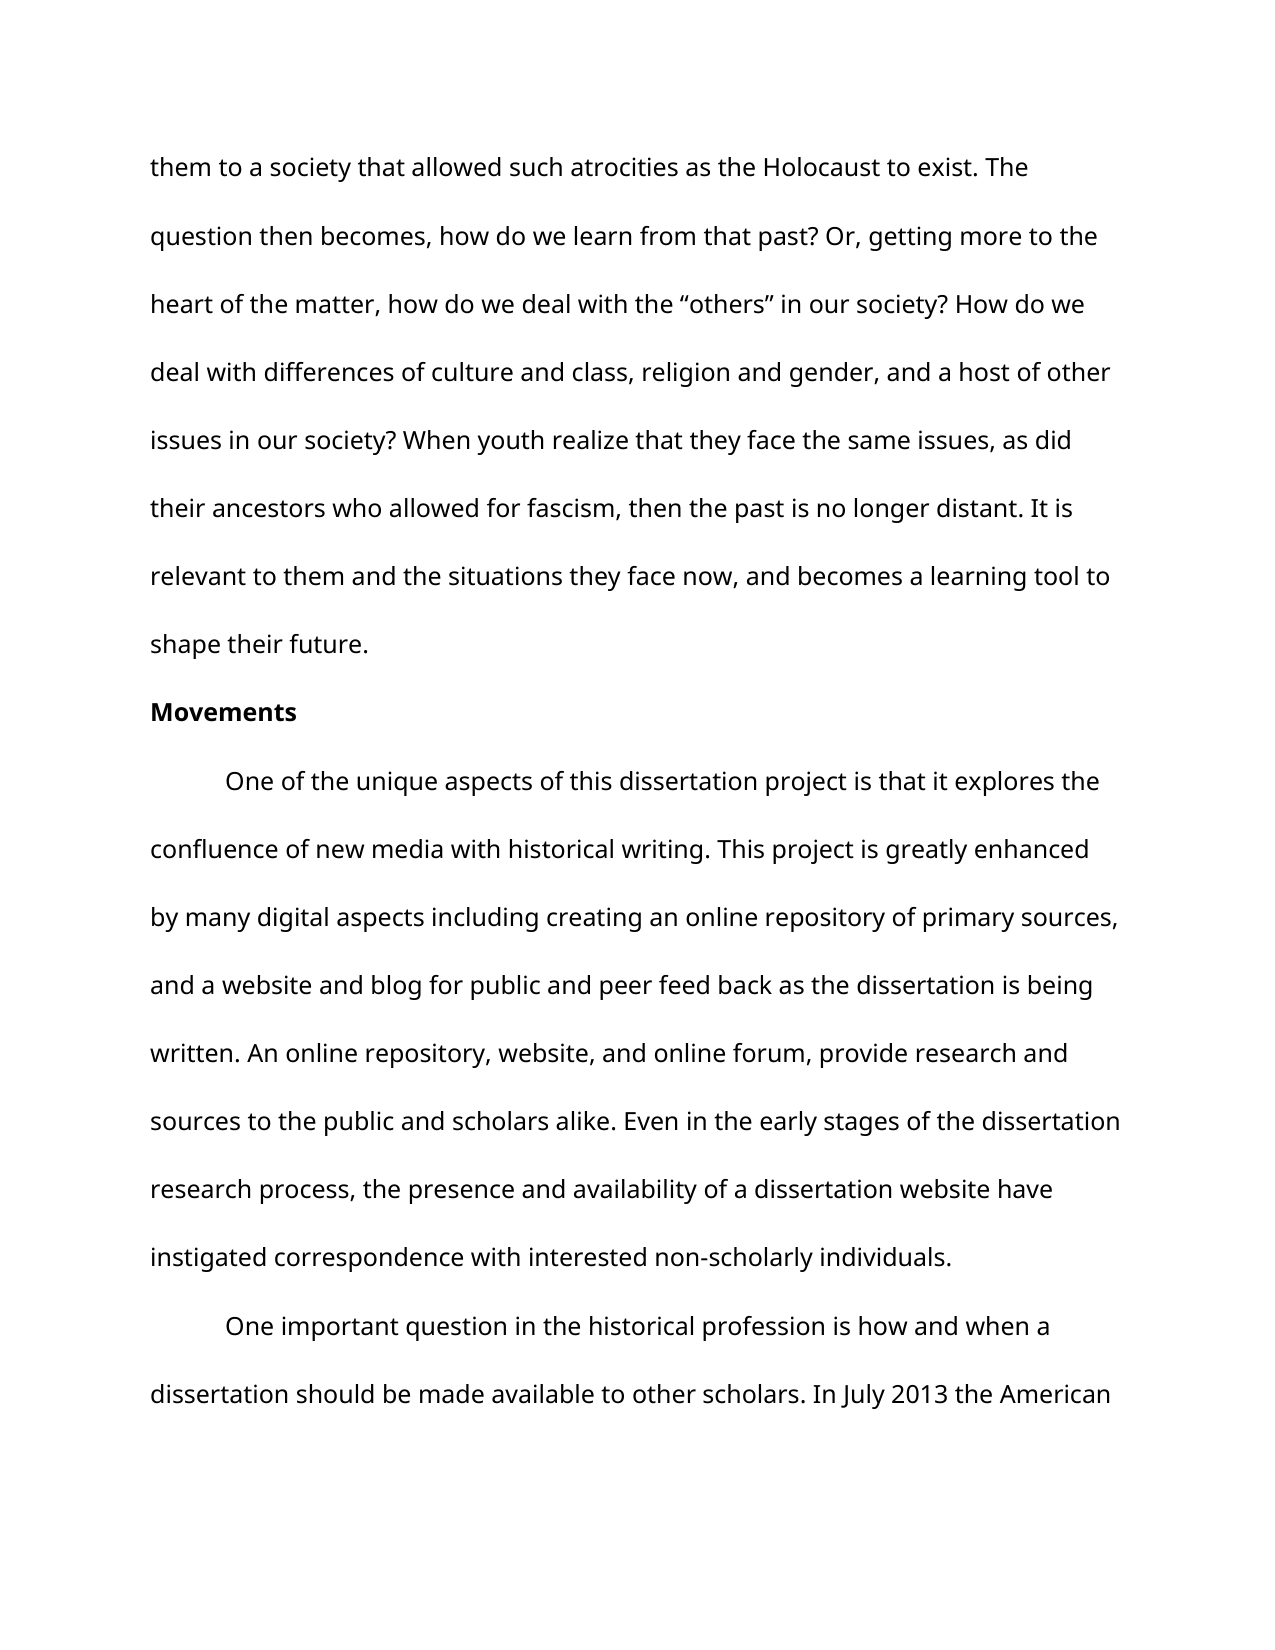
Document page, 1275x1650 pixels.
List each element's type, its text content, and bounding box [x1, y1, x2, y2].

text One of the unique aspects of this dissertation project is that it explores the confluence of new media with historical writing. This project is greatly enhanced by many digital aspects including creating an online repository of primary sources, and a website and blog for public and peer feed back as the dissertation is being written. An online repository, website, and online forum, provide research and sources to the public and scholars alike. Even in the early stages of the dissertation research process, the presence and availability of a dissertation website have instigated correspondence with interested non-scholarly individuals. [150, 763, 1125, 1274]
text them to a society that allowed such atrocities as the Holocaust to exist. The question then becomes, how do we learn from that past? Or, getting more to the heart of the matter, how do we deal with the “others” in our society? How do we deal with differences of culture and class, religion and gender, and a host of other issues in our society? When youth realize that they face the same issues, as did their ancestors who allowed for fascism, then the past is no longer distant. It is relevant to them and the situations they face now, and becomes a learning tool to shape their future. [150, 150, 1125, 661]
text Movements [150, 695, 1125, 729]
text One important question in the historical profession is how and when a dissertation should be made available to other scholars. In July 2013 the American [150, 1308, 1125, 1410]
